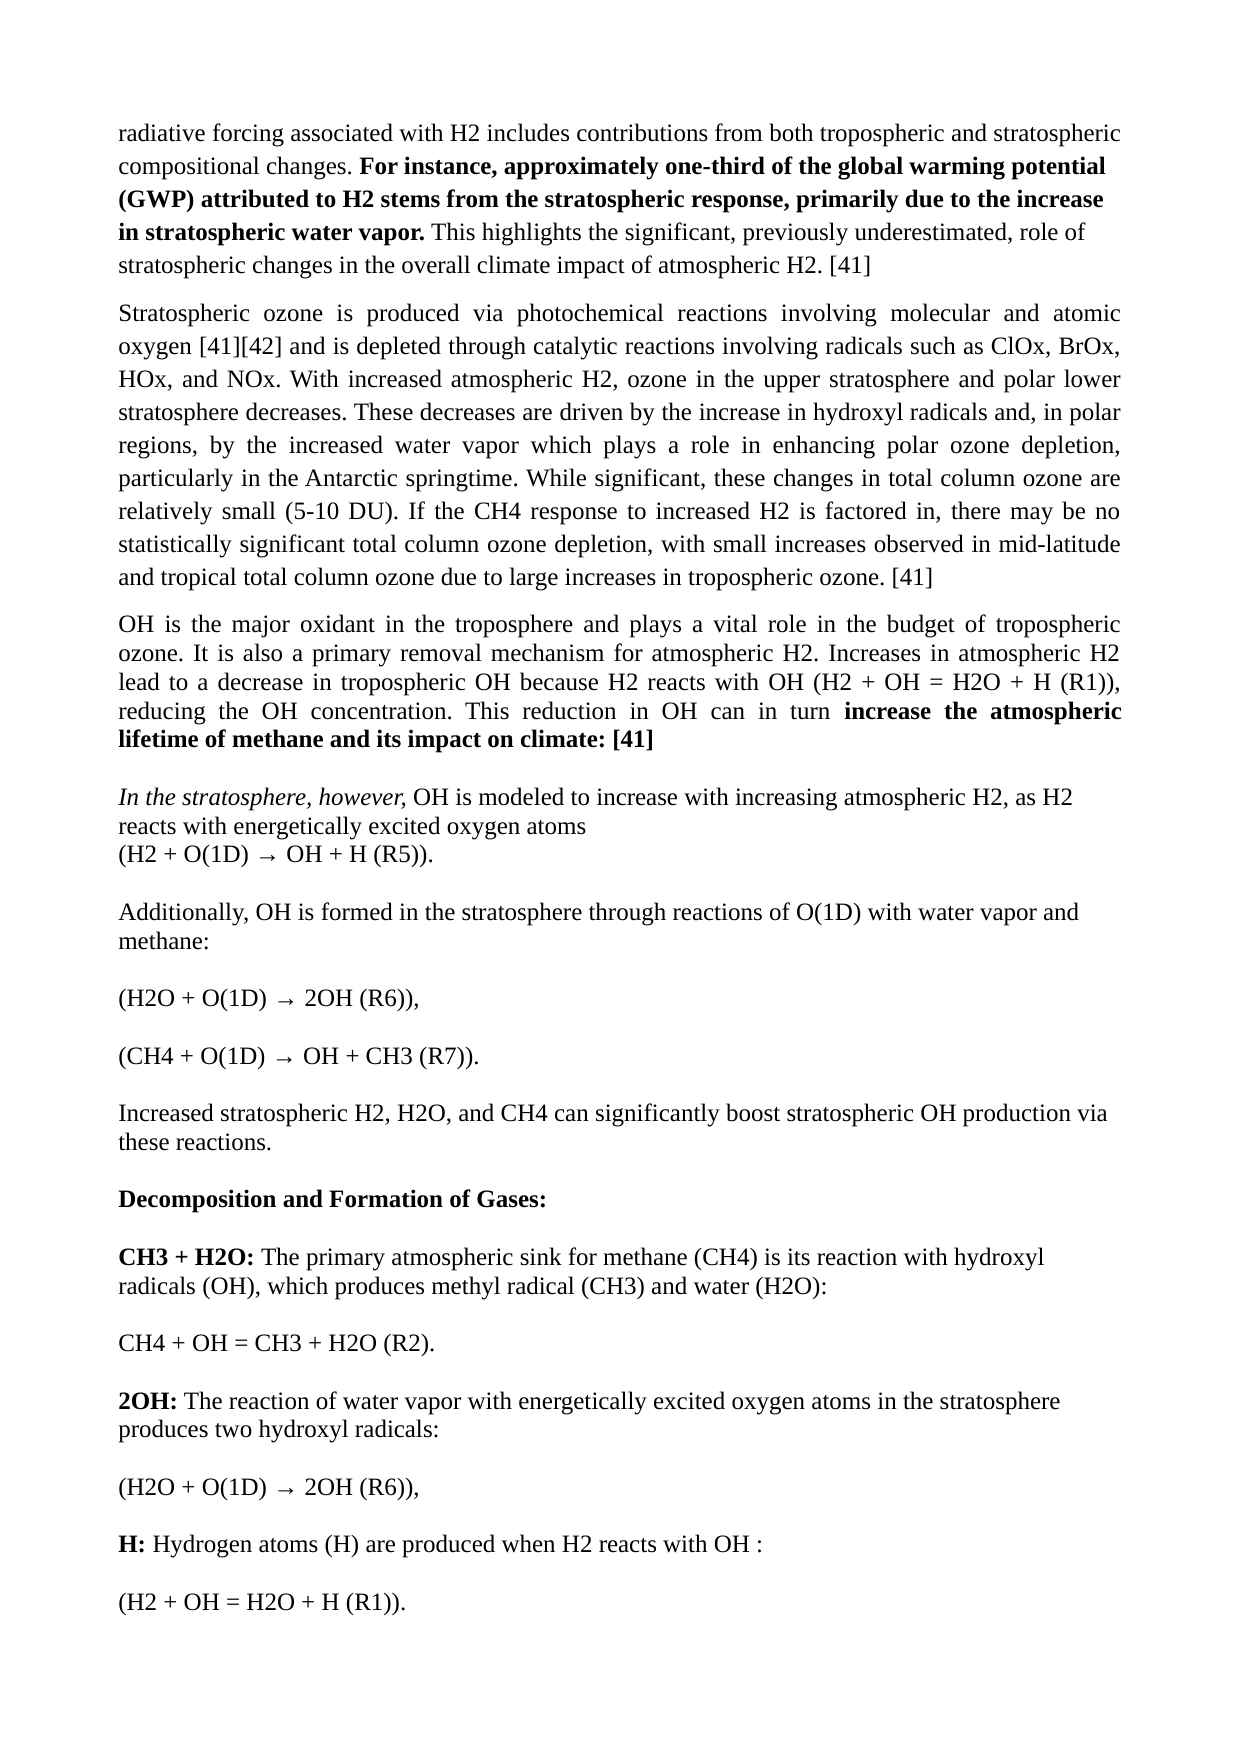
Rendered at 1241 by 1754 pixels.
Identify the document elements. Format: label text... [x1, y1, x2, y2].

text Increased stratospheric H2, H2O, and CH4 can significantly boost stratospheric OH production via these reactions. [118, 1098, 1122, 1156]
text H: Hydrogen atoms (H) are produced when H2 reacts with OH : [118, 1529, 1122, 1558]
text (CH4 + O(1D) → OH + CH3 (R7)). [118, 1041, 1122, 1069]
text (H2 + OH = H2O + H (R1)). [118, 1587, 1122, 1616]
text (H2O + O(1D) → 2OH (R6)), [118, 983, 1122, 1012]
text In the stratosphere, however, OH is modeled to increase with increasing atmospheric H2, as H2 reacts with energetically excited oxygen atoms [118, 782, 1122, 839]
text CH3 + H2O: The primary atmospheric sink for methane (CH4) is its reaction with hydroxyl radicals (OH), which produces methyl radical (CH3) and water (H2O): [118, 1242, 1122, 1299]
text (H2O + O(1D) → 2OH (R6)), [118, 1472, 1122, 1501]
text 2OH: The reaction of water vapor with energetically excited oxygen atoms in the stratosphere produces two hydroxyl radicals: [118, 1386, 1122, 1443]
text CH4 + OH = CH3 + H2O (R2). [118, 1328, 1122, 1357]
text OH is the major oxidant in the troposphere and plays a vital role in the budget of tropospheric ozone. It is also a primary removal mechanism for atmospheric H2. Increases in atmospheric H2 lead to a decrease in tropospheric OH because H2 reacts with OH (H2 + OH = H2O + H (R1)), reducing the OH concentration. This reduction in OH can in turn increase the atmospheric lifetime of methane and its impact on climate: [41] [118, 609, 1122, 753]
text Additionally, OH is formed in the stratosphere through reactions of O(1D) with water vapor and methane: [118, 897, 1122, 954]
text (H2 + O(1D) → OH + H (R5)). [118, 839, 1122, 868]
text Decomposition and Formation of Gases: [118, 1184, 1122, 1213]
text radiative forcing associated with H2 includes contributions from both tropospheric and stratospheric compositional changes. For instance, approximately one-third of the global warming potential (GWP) attributed to H2 stems from the stratospheric response, primarily due to the increase in stratospheric water vapor. This highlights the significant, previously underestimated, role of stratospheric changes in the overall climate impact of atmospheric H2. [41] [118, 118, 1122, 279]
text Stratospheric ozone is produced via photochemical reactions involving molecular and atomic oxygen [41][42] and is depleted through catalytic reactions involving radicals such as ClOx, BrOx, HOx, and NOx. With increased atmospheric H2, ozone in the upper stratosphere and polar lower stratosphere decreases. These decreases are driven by the increase in hydroxyl radicals and, in polar regions, by the increased water vapor which plays a role in enhancing polar ozone depletion, particularly in the Antarctic springtime. While significant, these changes in total column ozone are relatively small (5-10 DU). If the CH4 response to increased H2 is factored in, there may be no statistically significant total column ozone depletion, with small increases observed in mid-latitude and tropical total column ozone due to large increases in tropospheric ozone. [41] [118, 298, 1122, 591]
